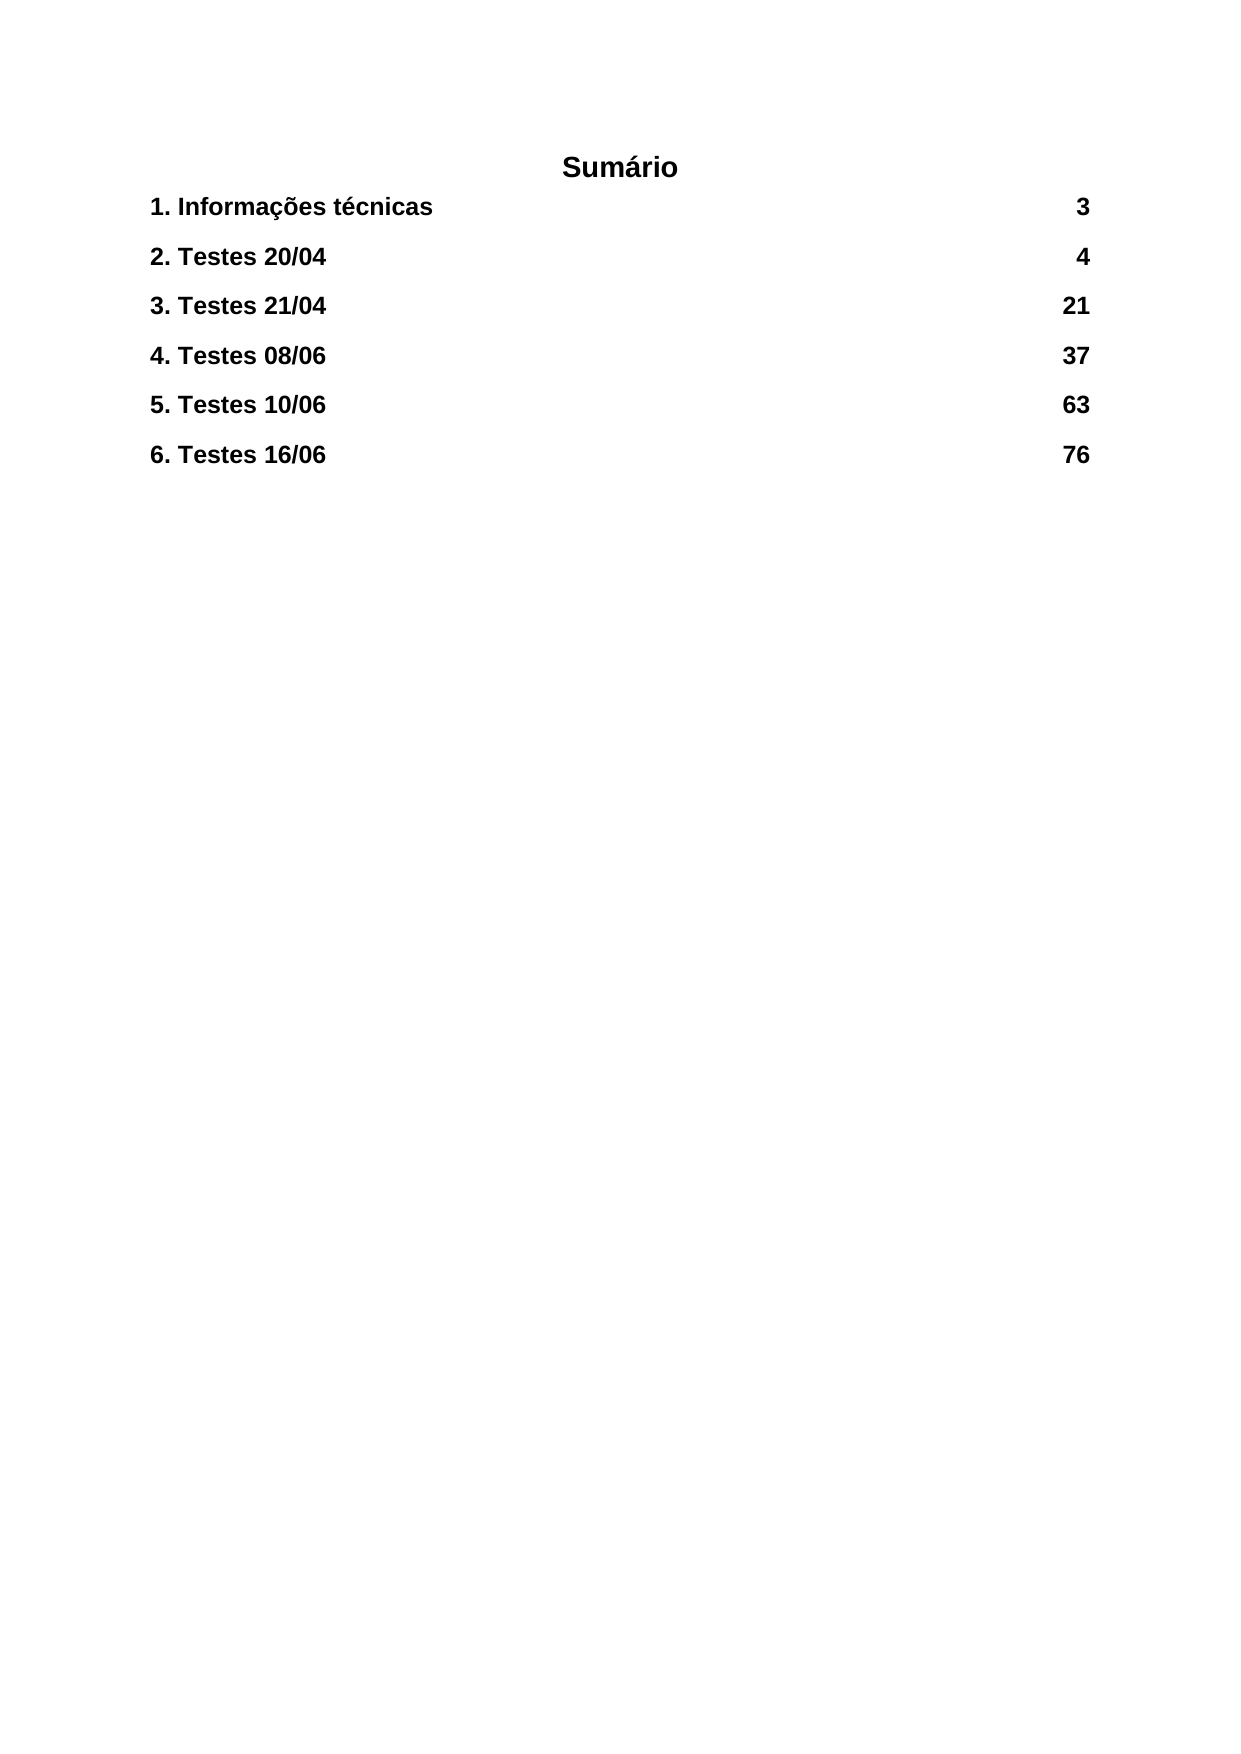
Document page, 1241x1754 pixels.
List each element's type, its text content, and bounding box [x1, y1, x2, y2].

text 6. Testes 16/06 76 [150, 440, 1090, 468]
text 2. Testes 20/04 4 [150, 241, 1090, 270]
text 1. Informações técnicas 3 [150, 192, 1090, 221]
text 3. Testes 21/04 21 [150, 291, 1090, 320]
text 4. Testes 08/06 37 [150, 341, 1090, 369]
title Sumário [150, 150, 1090, 183]
text 5. Testes 10/06 63 [150, 390, 1090, 419]
